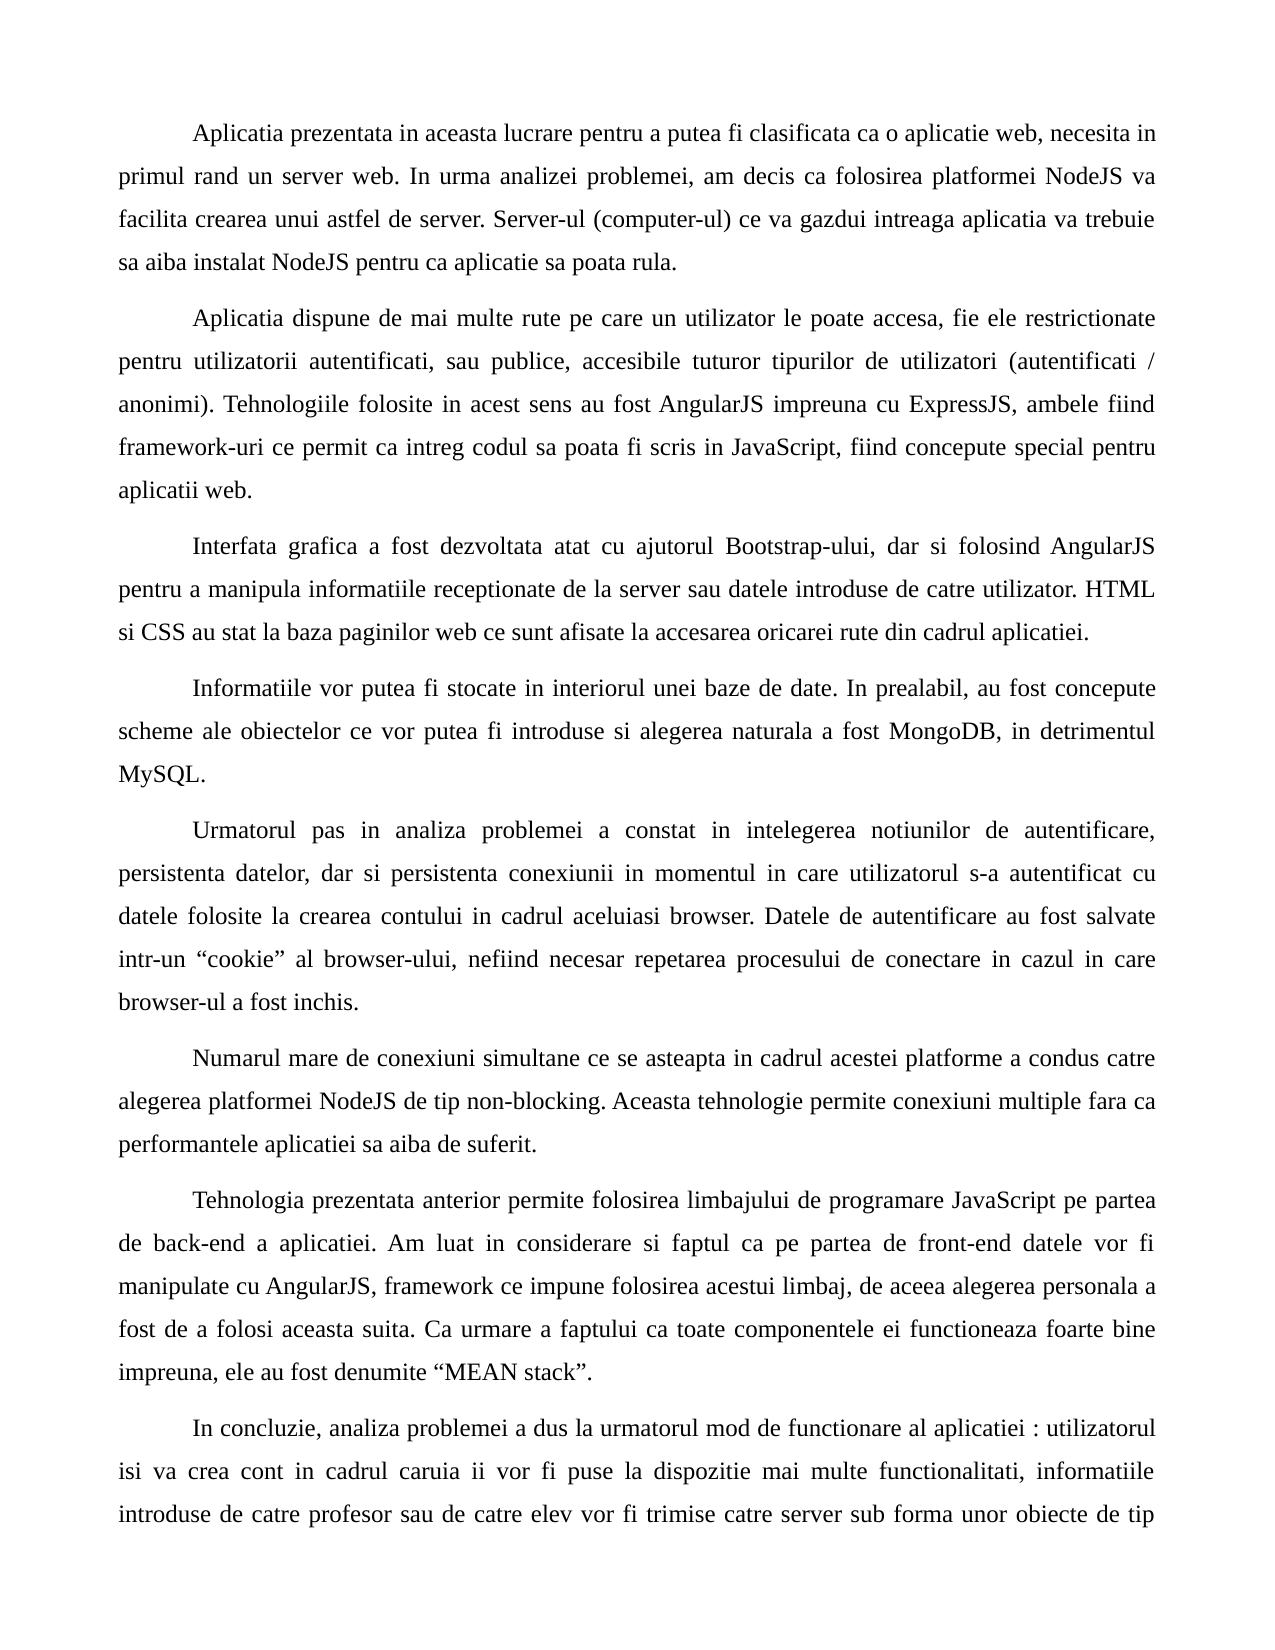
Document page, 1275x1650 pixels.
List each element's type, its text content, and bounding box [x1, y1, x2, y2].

text Numarul mare de conexiuni simultane ce se asteapta in cadrul acestei platforme a condus catre alegerea platformei NodeJS de tip non-blocking. Aceasta tehnologie permite conexiuni multiple fara ca performantele aplicatiei sa aiba de suferit. [118, 1043, 1157, 1158]
text Aplicatia dispune de mai multe rute pe care un utilizator le poate accesa, fie ele restrictionate pentru utilizatorii autentificati, sau publice, accesibile tuturor tipurilor de utilizatori (autentificati / anonimi). Tehnologiile folosite in acest sens au fost AngularJS impreuna cu ExpressJS, ambele fiind framework-uri ce permit ca intreg codul sa poata fi scris in JavaScript, fiind concepute special pentru aplicatii web. [118, 303, 1157, 504]
text Tehnologia prezentata anterior permite folosirea limbajului de programare JavaScript pe partea de back-end a aplicatiei. Am luat in considerare si faptul ca pe partea de front-end datele vor fi manipulate cu AngularJS, framework ce impune folosirea acestui limbaj, de aceea alegerea personala a fost de a folosi aceasta suita. Ca urmare a faptului ca toate componentele ei functioneaza foarte bine impreuna, ele au fost denumite “MEAN stack”. [118, 1185, 1157, 1386]
text Urmatorul pas in analiza problemei a constat in intelegerea notiunilor de autentificare, persistenta datelor, dar si persistenta conexiunii in momentul in care utilizatorul s-a autentificat cu datele folosite la crearea contului in cadrul aceluiasi browser. Datele de autentificare au fost salvate intr-un “cookie” al browser-ului, nefiind necesar repetarea procesului de conectare in cazul in care browser-ul a fost inchis. [118, 815, 1157, 1016]
text Aplicatia prezentata in aceasta lucrare pentru a putea fi clasificata ca o aplicatie web, necesita in primul rand un server web. In urma analizei problemei, am decis ca folosirea platformei NodeJS va facilita crearea unui astfel de server. Server-ul (computer-ul) ce va gazdui intreaga aplicatia va trebuie sa aiba instalat NodeJS pentru ca aplicatie sa poata rula. [118, 118, 1157, 276]
text In concluzie, analiza problemei a dus la urmatorul mod de functionare al aplicatiei : utilizatorul isi va crea cont in cadrul caruia ii vor fi puse la dispozitie mai multe functionalitati, informatiile introduse de catre profesor sau de catre elev vor fi trimise catre server sub forma unor obiecte de tip [118, 1413, 1157, 1528]
text Interfata grafica a fost dezvoltata atat cu ajutorul Bootstrap-ului, dar si folosind AngularJS pentru a manipula informatiile receptionate de la server sau datele introduse de catre utilizator. HTML si CSS au stat la baza paginilor web ce sunt afisate la accesarea oricarei rute din cadrul aplicatiei. [118, 531, 1157, 646]
text Informatiile vor putea fi stocate in interiorul unei baze de date. In prealabil, au fost concepute scheme ale obiectelor ce vor putea fi introduse si alegerea naturala a fost MongoDB, in detrimentul MySQL. [118, 673, 1157, 788]
